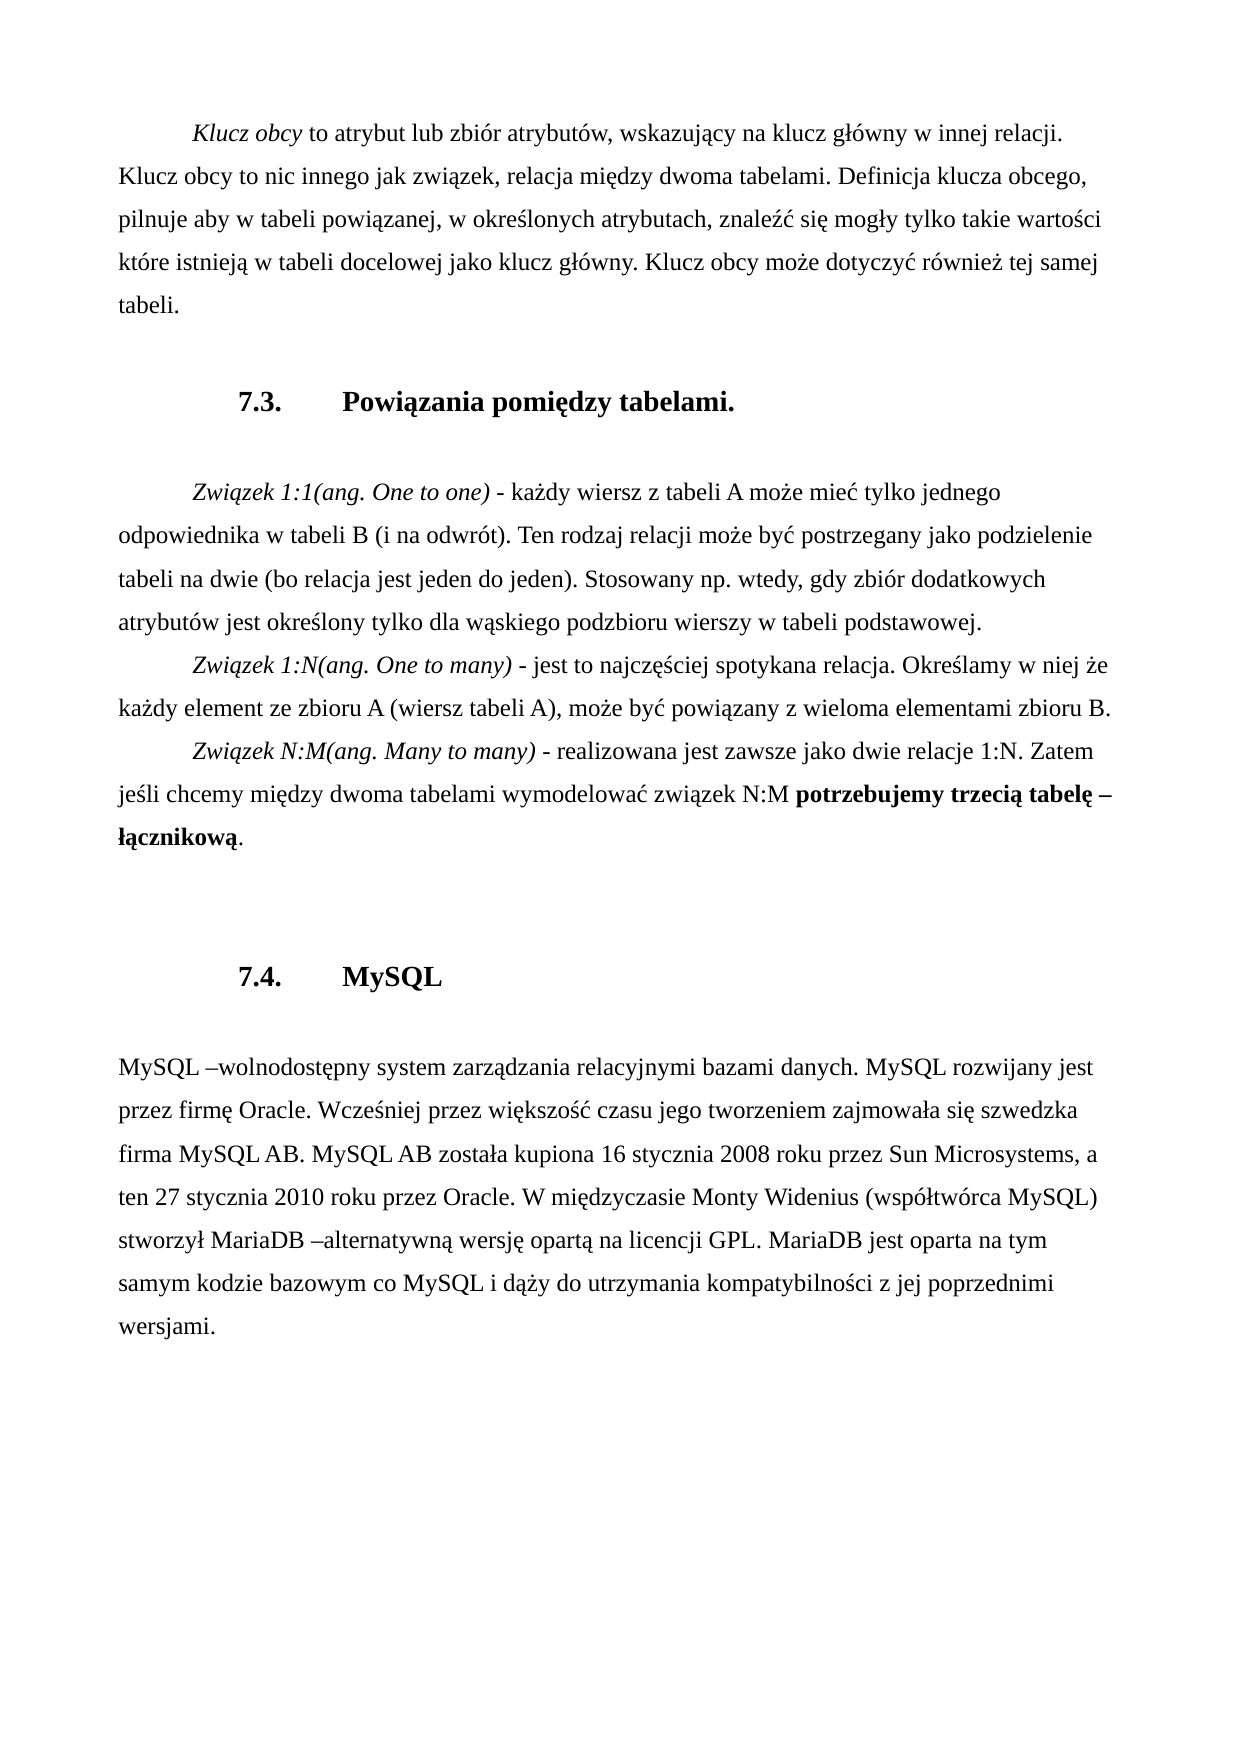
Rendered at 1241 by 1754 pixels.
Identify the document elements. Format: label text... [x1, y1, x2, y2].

list MySQL [231, 959, 1122, 993]
text Związek 1:1(ang. One to one) - każdy wiersz z tabeli A może mieć tylko jednego odpowiednika w tabeli B (i na odwrót). Ten rodzaj relacji może być postrzegany jako podzielenie tabeli na dwie (bo relacja jest jeden do jeden). Stosowany np. wtedy, gdy zbiór dodatkowych atrybutów jest określony tylko dla wąskiego podzbioru wierszy w tabeli podstawowej. [118, 477, 1122, 636]
text Klucz obcy to atrybut lub zbiór atrybutów, wskazujący na klucz główny w innej relacji. Klucz obcy to nic innego jak związek, relacja między dwoma tabelami. Definicja klucza obcego, pilnuje aby w tabeli powiązanej, w określonych atrybutach, znaleźć się mogły tylko takie wartości które istnieją w tabeli docelowej jako klucz główny. Klucz obcy może dotyczyć również tej samej tabeli. [118, 118, 1122, 319]
text Związek 1:N(ang. One to many) - jest to najczęściej spotykana relacja. Określamy w niej że każdy element ze zbioru A (wiersz tabeli A), może być powiązany z wieloma elementami zbioru B. [118, 650, 1122, 722]
text Związek N:M(ang. Many to many) - realizowana jest zawsze jako dwie relacje 1:N. Zatem jeśli chcemy między dwoma tabelami wymodelować związek N:M potrzebujemy trzecią tabelę – łącznikową. [118, 736, 1122, 851]
text MySQL –wolnodostępny system zarządzania relacyjnymi bazami danych. MySQL rozwijany jest przez firmę Oracle. Wcześniej przez większość czasu jego tworzeniem zajmowała się szwedzka firma MySQL AB. MySQL AB została kupiona 16 stycznia 2008 roku przez Sun Microsystems, a ten 27 stycznia 2010 roku przez Oracle. W międzyczasie Monty Widenius (współtwórca MySQL) stworzył MariaDB –alternatywną wersję opartą na licencji GPL. MariaDB jest oparta na tym samym kodzie bazowym co MySQL i dąży do utrzymania kompatybilności z jej poprzednimi wersjami. [118, 1052, 1122, 1340]
list Powiązania pomiędzy tabelami. [231, 384, 1122, 418]
